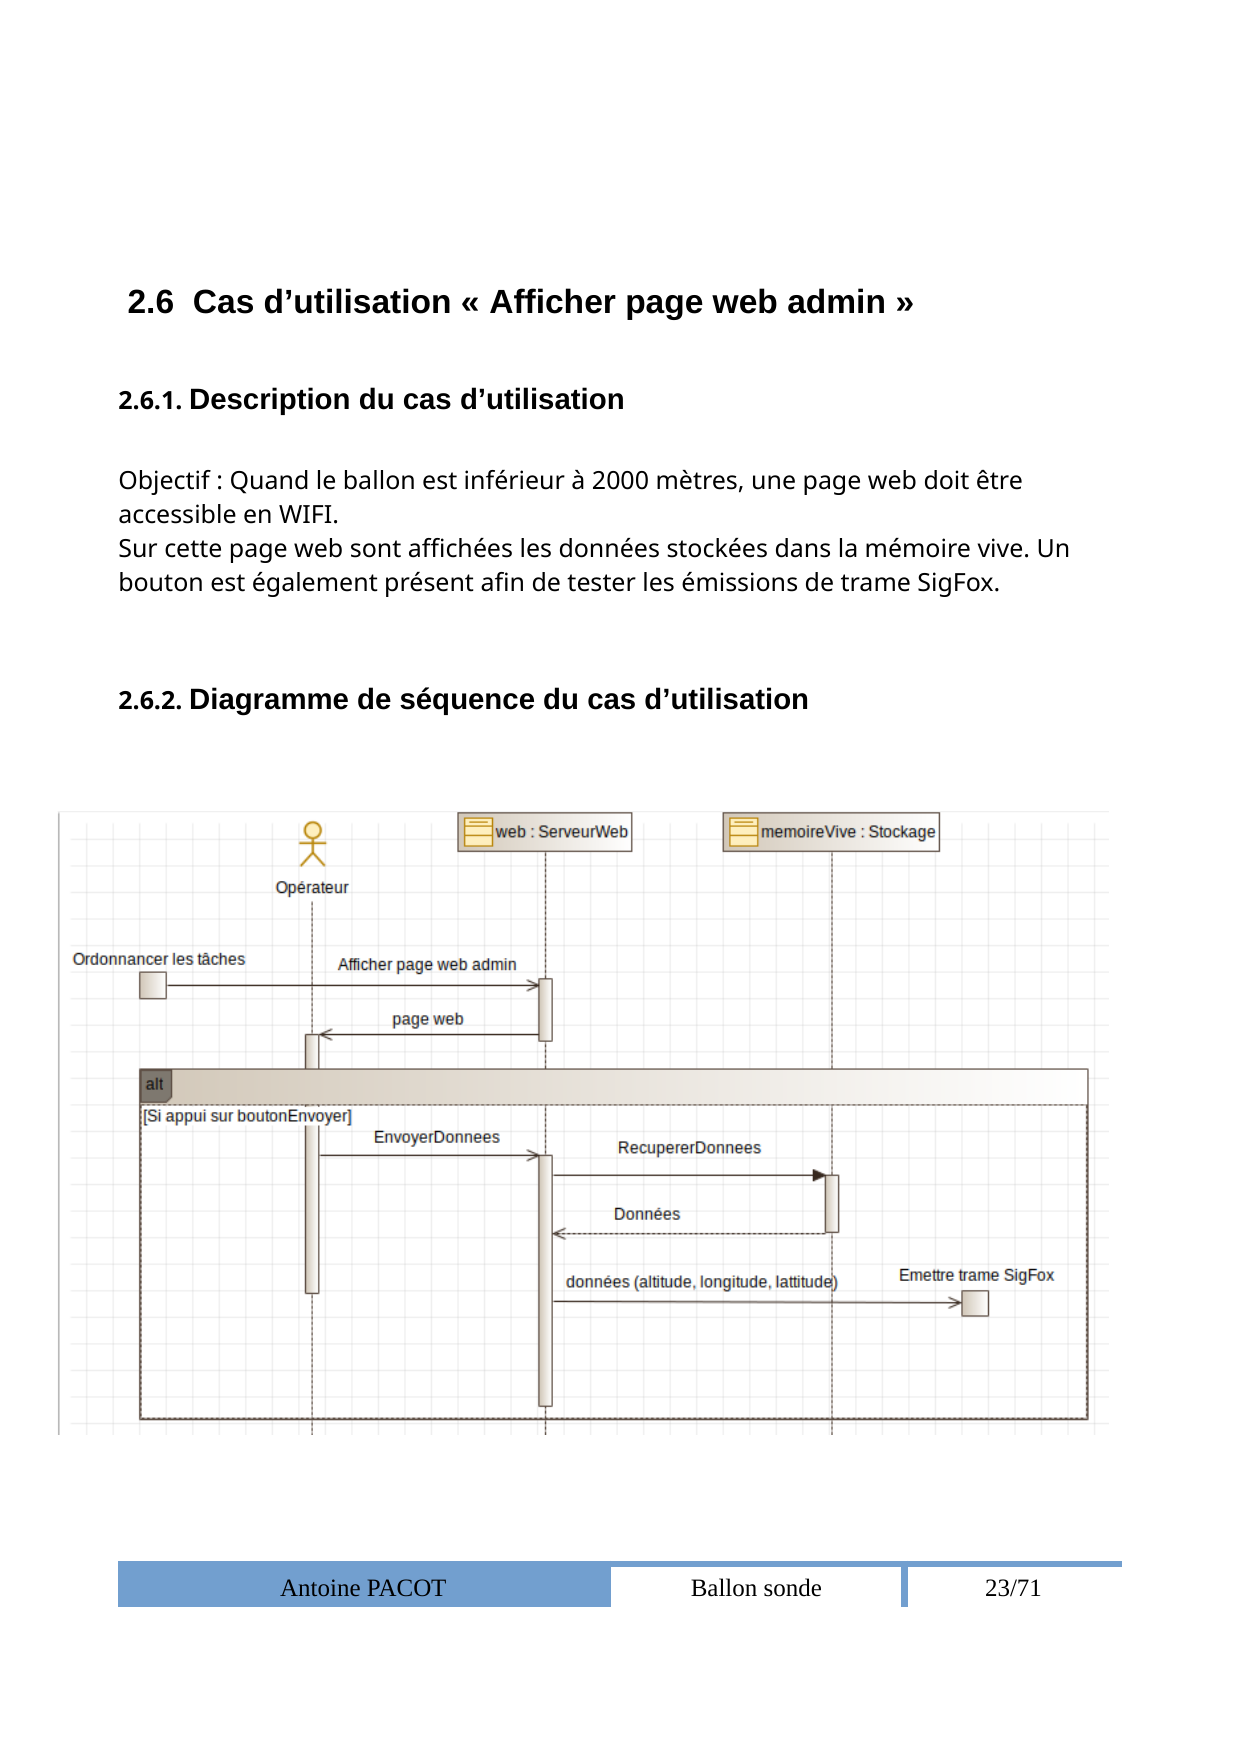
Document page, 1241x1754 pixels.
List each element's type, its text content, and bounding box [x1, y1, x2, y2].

subtitle Description du cas d’utilisation [118, 382, 1122, 416]
subtitle Diagramme de séquence du cas d’utilisation [118, 682, 1122, 717]
picture [57, 811, 1109, 1435]
text Objectif : Quand le ballon est inférieur à 2000 mètres, une page web doit être accessible en WIFI. Sur cette page web sont affichées les données stockées dans la mémoire vive. Un bouton est également présent afin de tester les émissions de trame SigFox. [118, 463, 1122, 599]
subtitle Cas d’utilisation « Afficher page web admin » [118, 282, 1122, 320]
